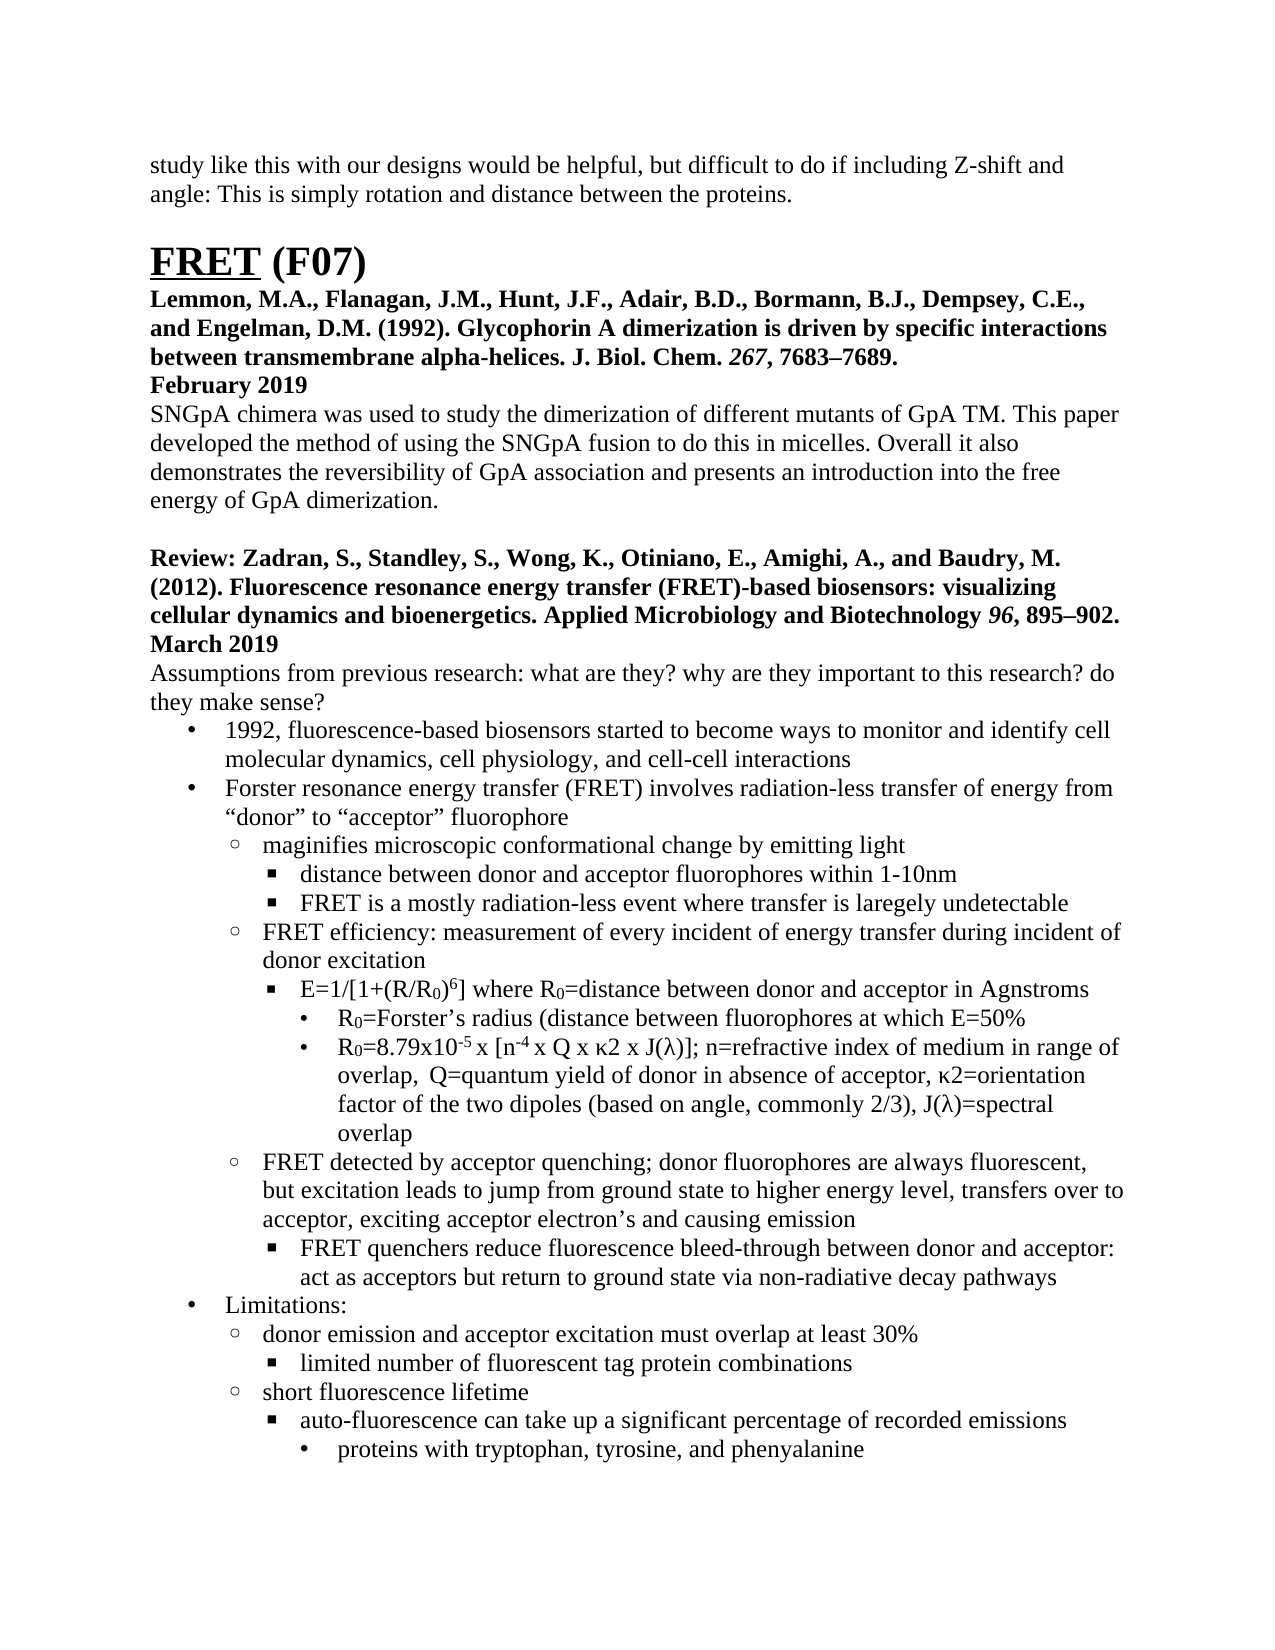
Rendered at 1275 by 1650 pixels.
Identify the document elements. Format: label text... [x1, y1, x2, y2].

list limited number of fluorescent tag protein combinations [262, 1348, 1125, 1377]
text Review: Zadran, S., Standley, S., Wong, K., Otiniano, E., Amighi, A., and Baudry, M. (2012). Fluorescence resonance energy transfer (FRET)-based biosensors: visualizing cellular dynamics and bioenergetics. Applied Microbiology and Biotechnology 96, 895–902. [150, 543, 1125, 629]
text February 2019 [150, 370, 1125, 399]
list maginifies microscopic conformational change by emitting light [225, 830, 1125, 859]
list auto-fluorescence can take up a significant percentage of recorded emissions [262, 1405, 1125, 1434]
text SNGpA chimera was used to study the dimerization of different mutants of GpA TM. This paper developed the method of using the SNGpA fusion to do this in micelles. Overall it also demonstrates the reversibility of GpA association and presents an introduction into the free energy of GpA dimerization. [150, 399, 1125, 514]
list Limitations: [187, 1290, 1125, 1319]
list proteins with tryptophan, tyrosine, and phenyalanine [300, 1434, 1125, 1463]
list FRET is a mostly radiation-less event where transfer is laregely undetectable [262, 888, 1125, 917]
text FRET (F07) [150, 236, 1125, 284]
text Assumptions from previous research: what are they? why are they important to this research? do they make sense? [150, 658, 1125, 715]
list R0=8.79x10-5 x [n-4 x Q x κ2 x J(λ)]; n=refractive index of medium in range of overlap, Q=quantum yield of donor in absence of acceptor, κ2=orientation factor of the two dipoles (based on angle, commonly 2/3), J(λ)=spectral overlap [300, 1032, 1125, 1147]
list FRET quenchers reduce fluorescence bleed-through between donor and acceptor: act as acceptors but return to ground state via non-radiative decay pathways [262, 1233, 1125, 1290]
list short fluorescence lifetime [225, 1377, 1125, 1405]
text Lemmon, M.A., Flanagan, J.M., Hunt, J.F., Adair, B.D., Bormann, B.J., Dempsey, C.E., and Engelman, D.M. (1992). Glycophorin A dimerization is driven by specific interactions between transmembrane alpha-helices. J. Biol. Chem. 267, 7683–7689. [150, 284, 1125, 370]
text March 2019 [150, 629, 1125, 658]
list FRET efficiency: measurement of every incident of energy transfer during incident of donor excitation [225, 917, 1125, 974]
list R0=Forster’s radius (distance between fluorophores at which E=50% [300, 1003, 1125, 1032]
list 1992, fluorescence-based biosensors started to become ways to monitor and identify cell molecular dynamics, cell physiology, and cell-cell interactions [187, 715, 1125, 773]
text study like this with our designs would be helpful, but difficult to do if including Z-shift and angle: This is simply rotation and distance between the proteins. [150, 150, 1125, 207]
list FRET detected by acceptor quenching; donor fluorophores are always fluorescent, but excitation leads to jump from ground state to higher energy level, transfers over to acceptor, exciting acceptor electron’s and causing emission [225, 1147, 1125, 1233]
list distance between donor and acceptor fluorophores within 1-10nm [262, 859, 1125, 888]
list Forster resonance energy transfer (FRET) involves radiation-less transfer of energy from “donor” to “acceptor” fluorophore [187, 773, 1125, 830]
list donor emission and acceptor excitation must overlap at least 30% [225, 1319, 1125, 1348]
list E=1/[1+(R/R0)6] where R0=distance between donor and acceptor in Agnstroms [262, 974, 1125, 1003]
